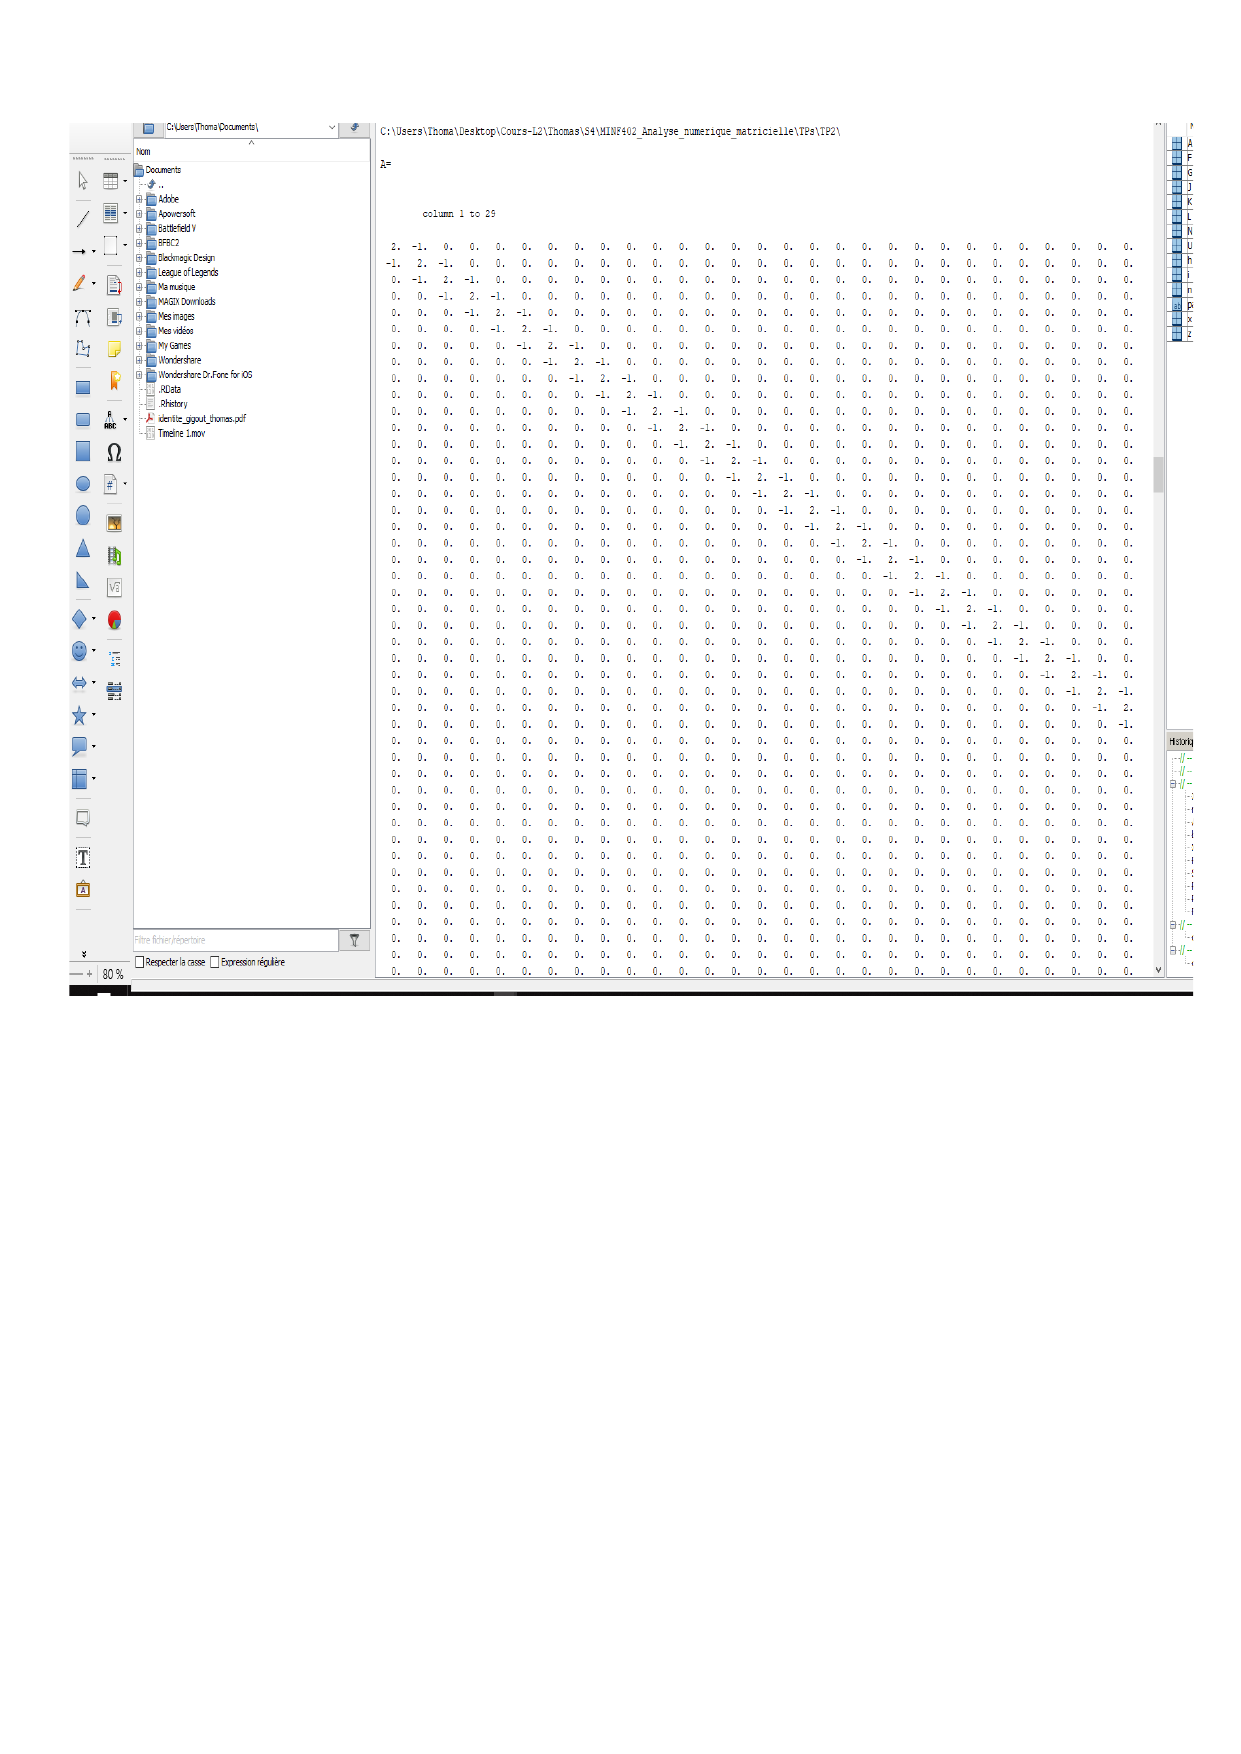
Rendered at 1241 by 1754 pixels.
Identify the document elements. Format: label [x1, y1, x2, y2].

picture [987, 123, 1194, 996]
